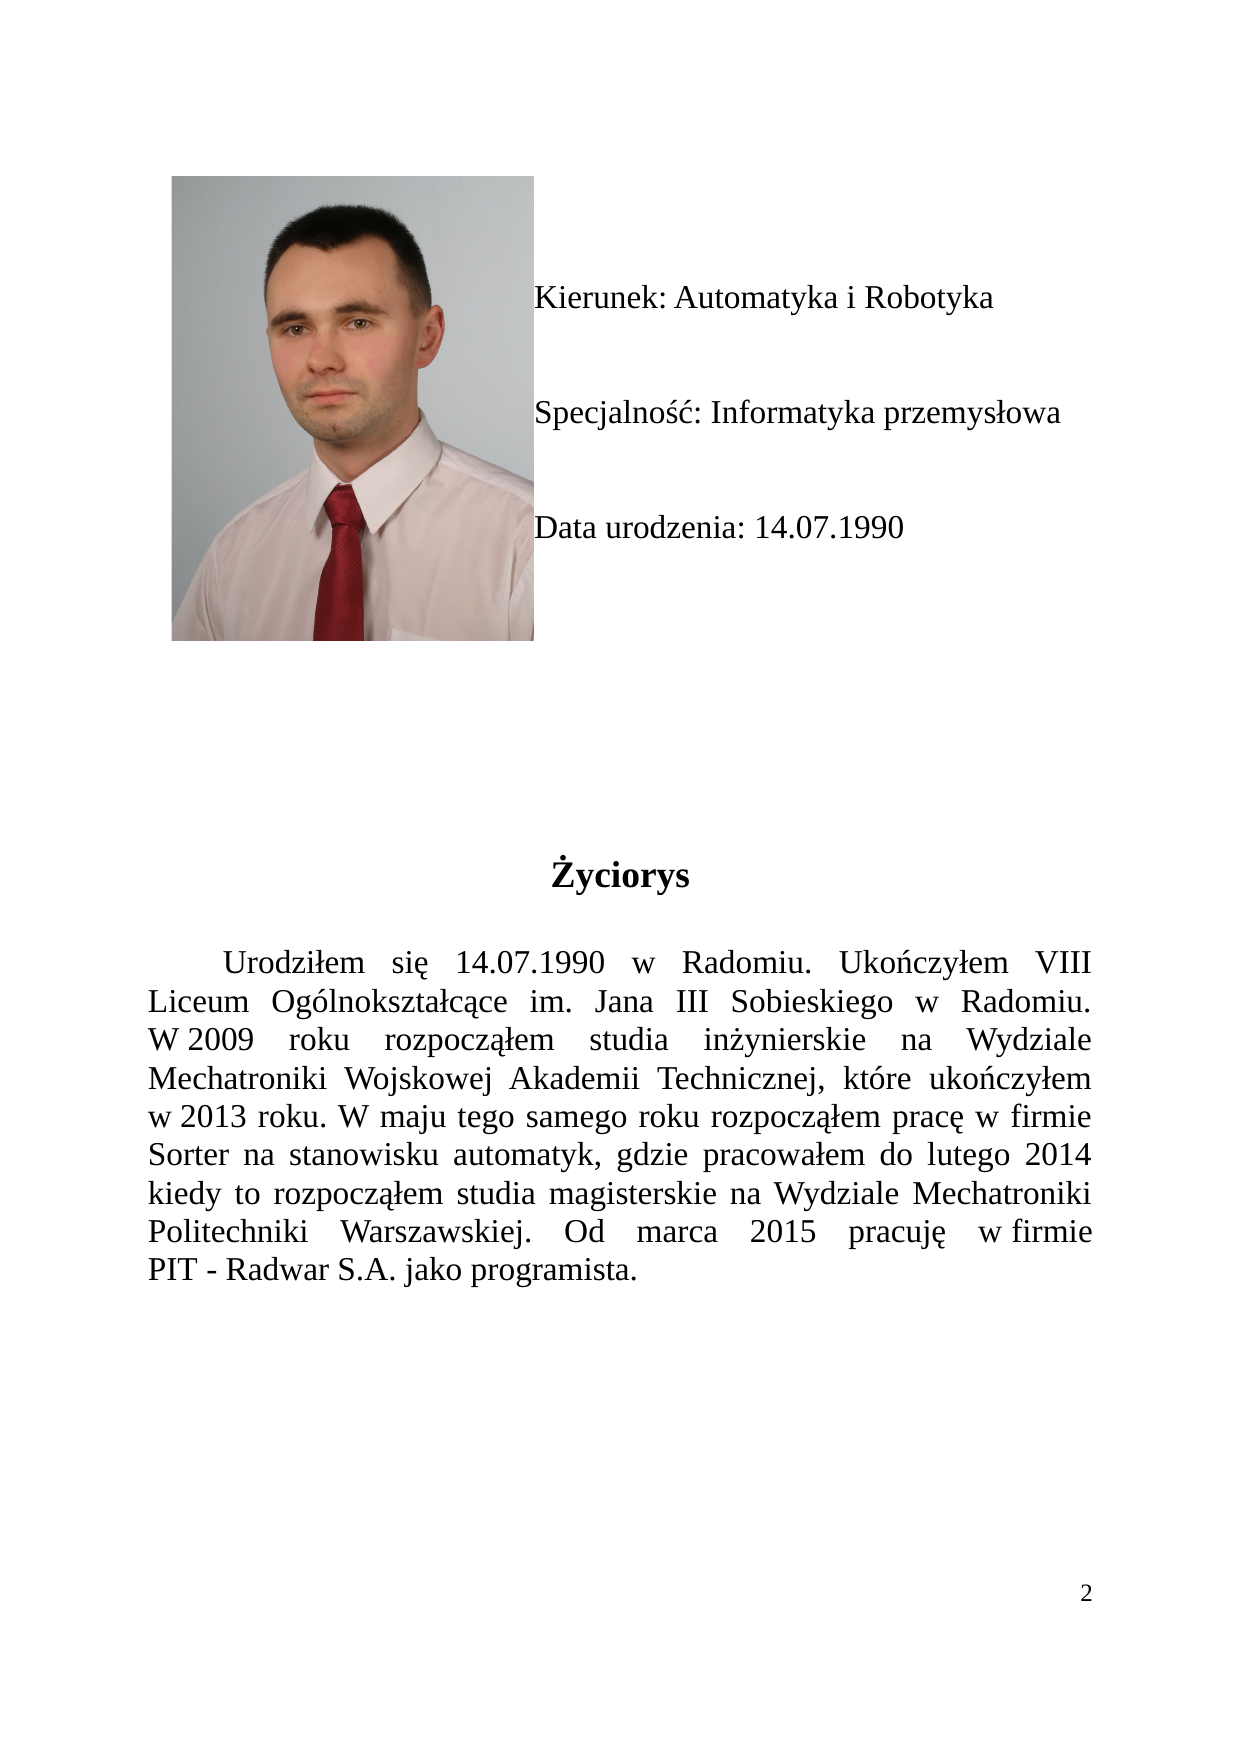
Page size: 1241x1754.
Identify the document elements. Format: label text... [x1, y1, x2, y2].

text [148, 507, 171, 545]
text [148, 392, 171, 430]
text Kierunek: Automatyka i Robotyka [534, 277, 1093, 315]
text Specjalność: Informatyka przemysłowa [534, 392, 1093, 430]
text Data urodzenia: 14.07.1990 [534, 507, 1093, 545]
text [148, 277, 171, 315]
text Urodziłem się 14.07.1990 w Radomiu. Ukończyłem VIII Liceum Ogólnokształcące im. Jana III Sobieskiego w Radomiu. W 2009 roku rozpocząłem studia inżynierskie na Wydziale Mechatroniki Wojskowej Akademii Technicznej, które ukończyłem w 2013 roku. W maju tego samego roku rozpocząłem pracę w firmie Sorter na stanowisku automatyk, gdzie pracowałem do lutego 2014 kiedy to rozpocząłem studia magisterskie na Wydziale Mechatroniki Politechniki Warszawskiej. Od marca 2015 pracuję w firmie PIT - Radwar S.A. jako programista. [148, 938, 1093, 1288]
picture [171, 176, 534, 641]
text Życiorys [148, 852, 1093, 895]
